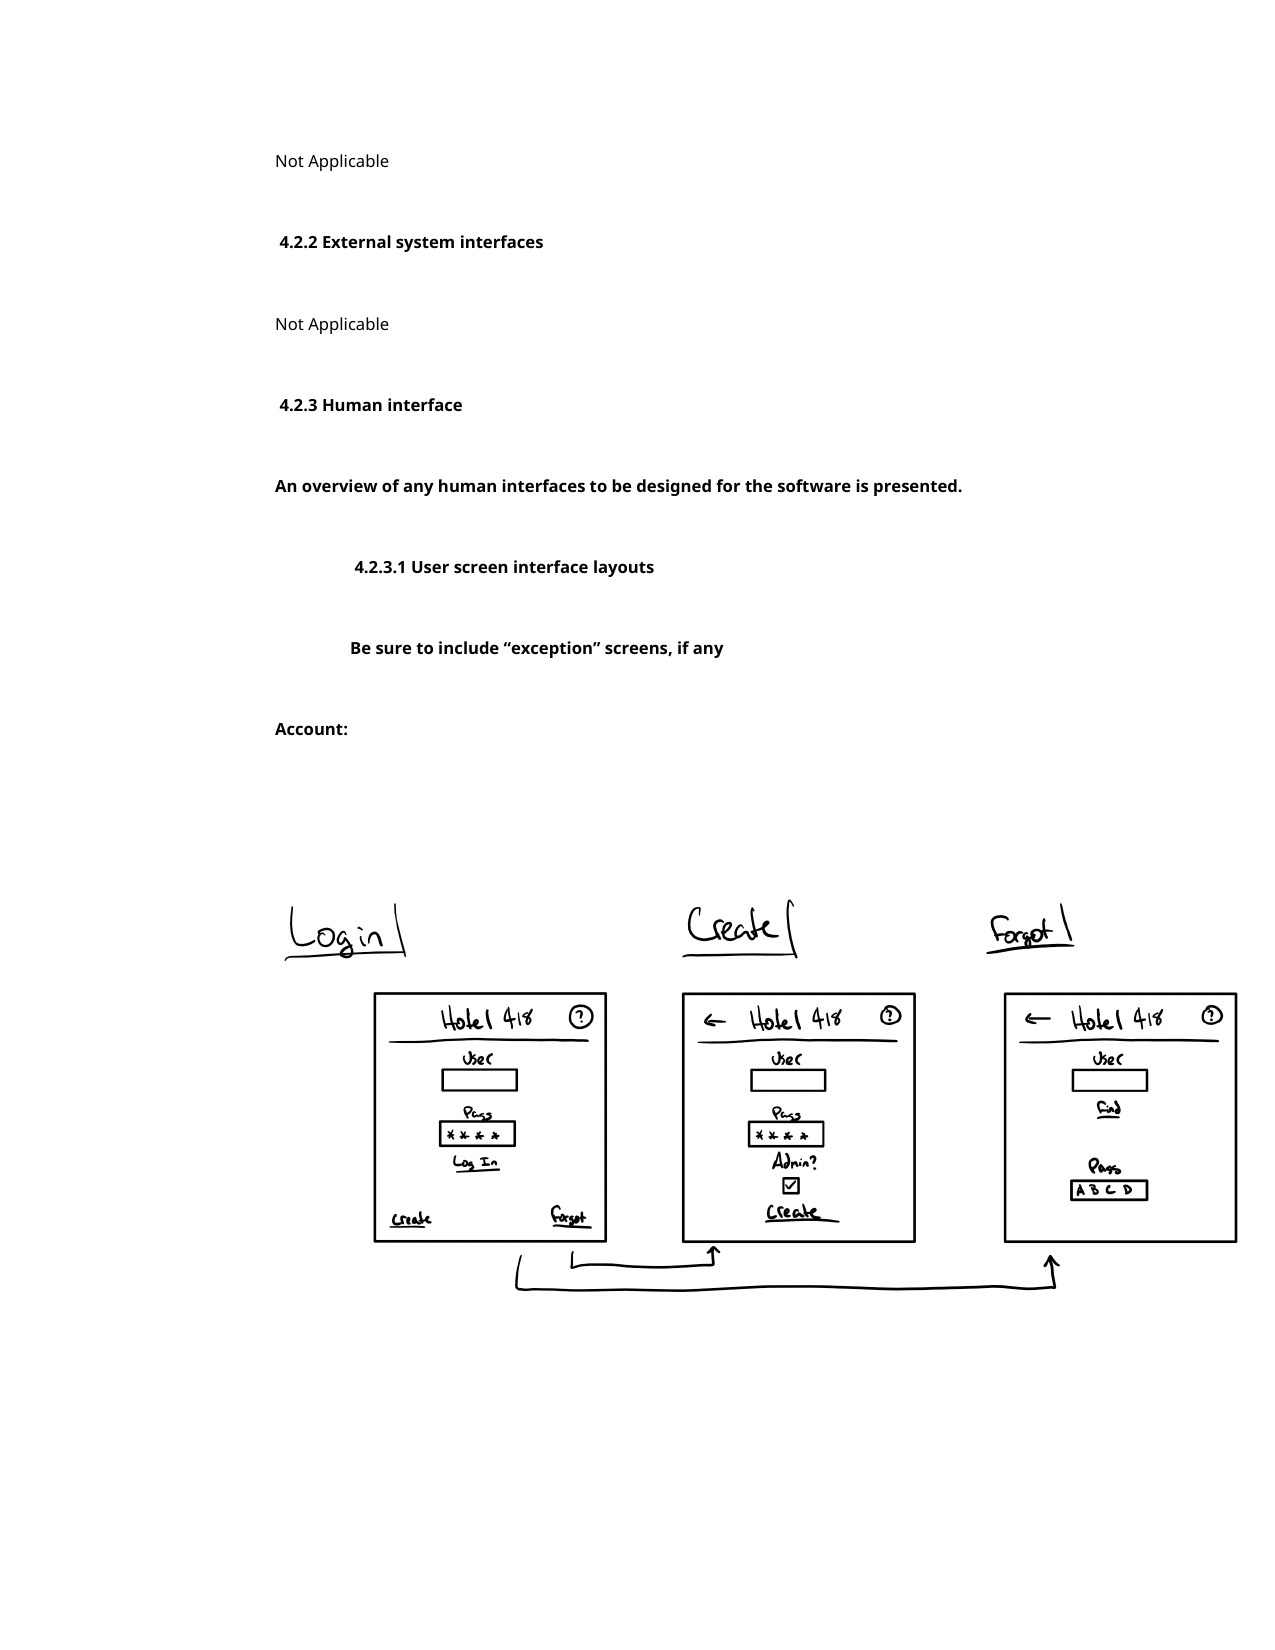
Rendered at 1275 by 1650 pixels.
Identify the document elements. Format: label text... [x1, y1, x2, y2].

subtitle 4.2.2 External system interfaces [275, 231, 1125, 254]
subtitle Not Applicable [275, 312, 1125, 335]
subtitle An overview of any human interfaces to be designed for the software is presented. [275, 474, 1125, 497]
subtitle 4.2.3 Human interface [275, 393, 1125, 416]
subtitle 4.2.3.1 User screen interface layouts [275, 555, 1125, 578]
subtitle Be sure to include “exception” screens, if any [275, 636, 1125, 659]
subtitle Not Applicable [275, 150, 1125, 173]
subtitle Account: [275, 717, 1125, 740]
